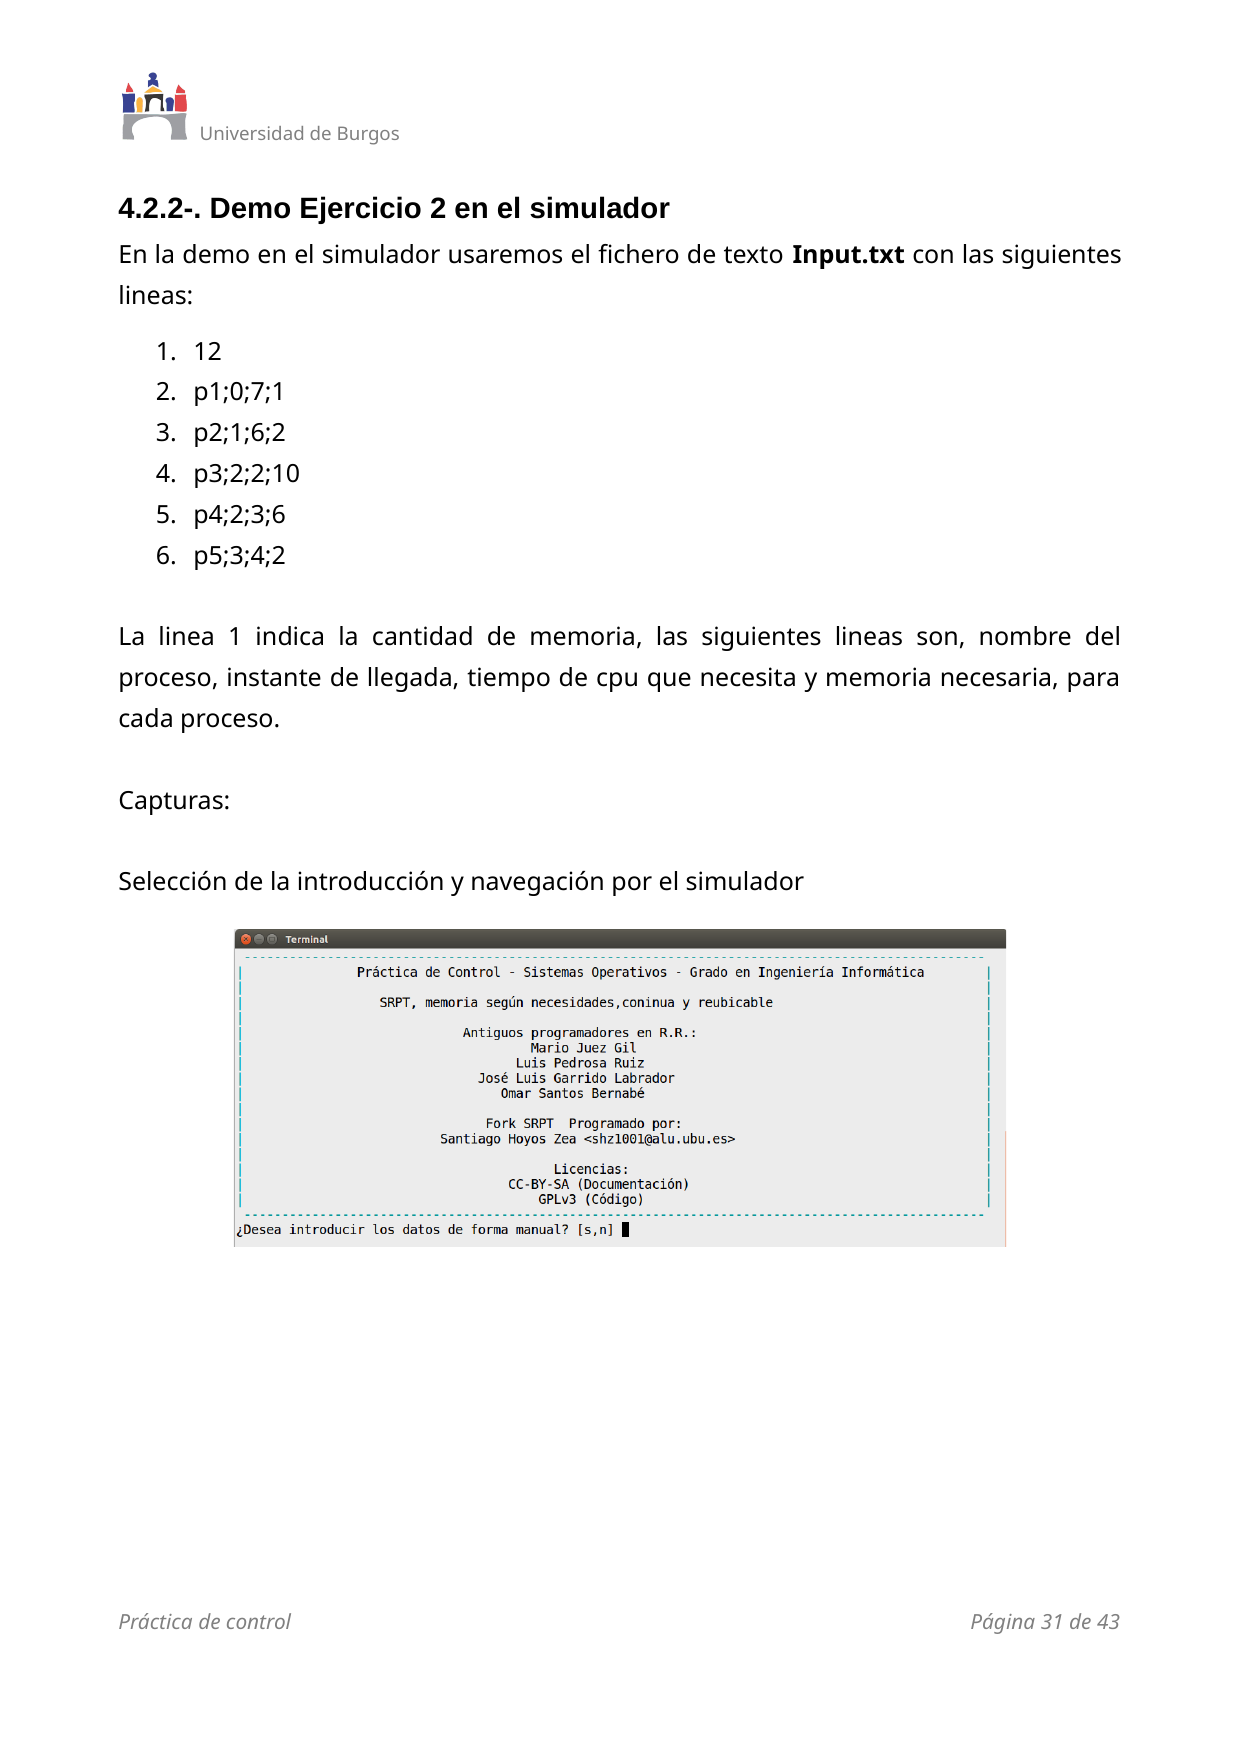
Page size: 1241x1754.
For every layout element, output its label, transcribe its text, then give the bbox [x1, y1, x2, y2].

text Capturas: [118, 782, 1122, 816]
picture [233, 929, 1007, 1247]
list p5;3;4;2 [156, 537, 1122, 571]
text En la demo en el simulador usaremos el fichero de texto Input.txt con las siguientes lineas: [118, 237, 1122, 312]
list p3;2;2;10 [156, 456, 1122, 490]
text Selección de la introducción y navegación por el simulador [118, 864, 1122, 898]
list p2;1;6;2 [156, 415, 1122, 449]
subtitle 4.2.2-. Demo Ejercicio 2 en el simulador [118, 191, 1122, 224]
list 12 [156, 333, 1122, 367]
list p4;2;3;6 [156, 496, 1122, 531]
list p1;0;7;1 [156, 374, 1122, 408]
picture [117, 72, 189, 142]
text La linea 1 indica la cantidad de memoria, las siguientes lineas son, nombre del proceso, instante de llegada, tiempo de cpu que necesita y memoria necesaria, para cada proceso. [118, 619, 1122, 735]
